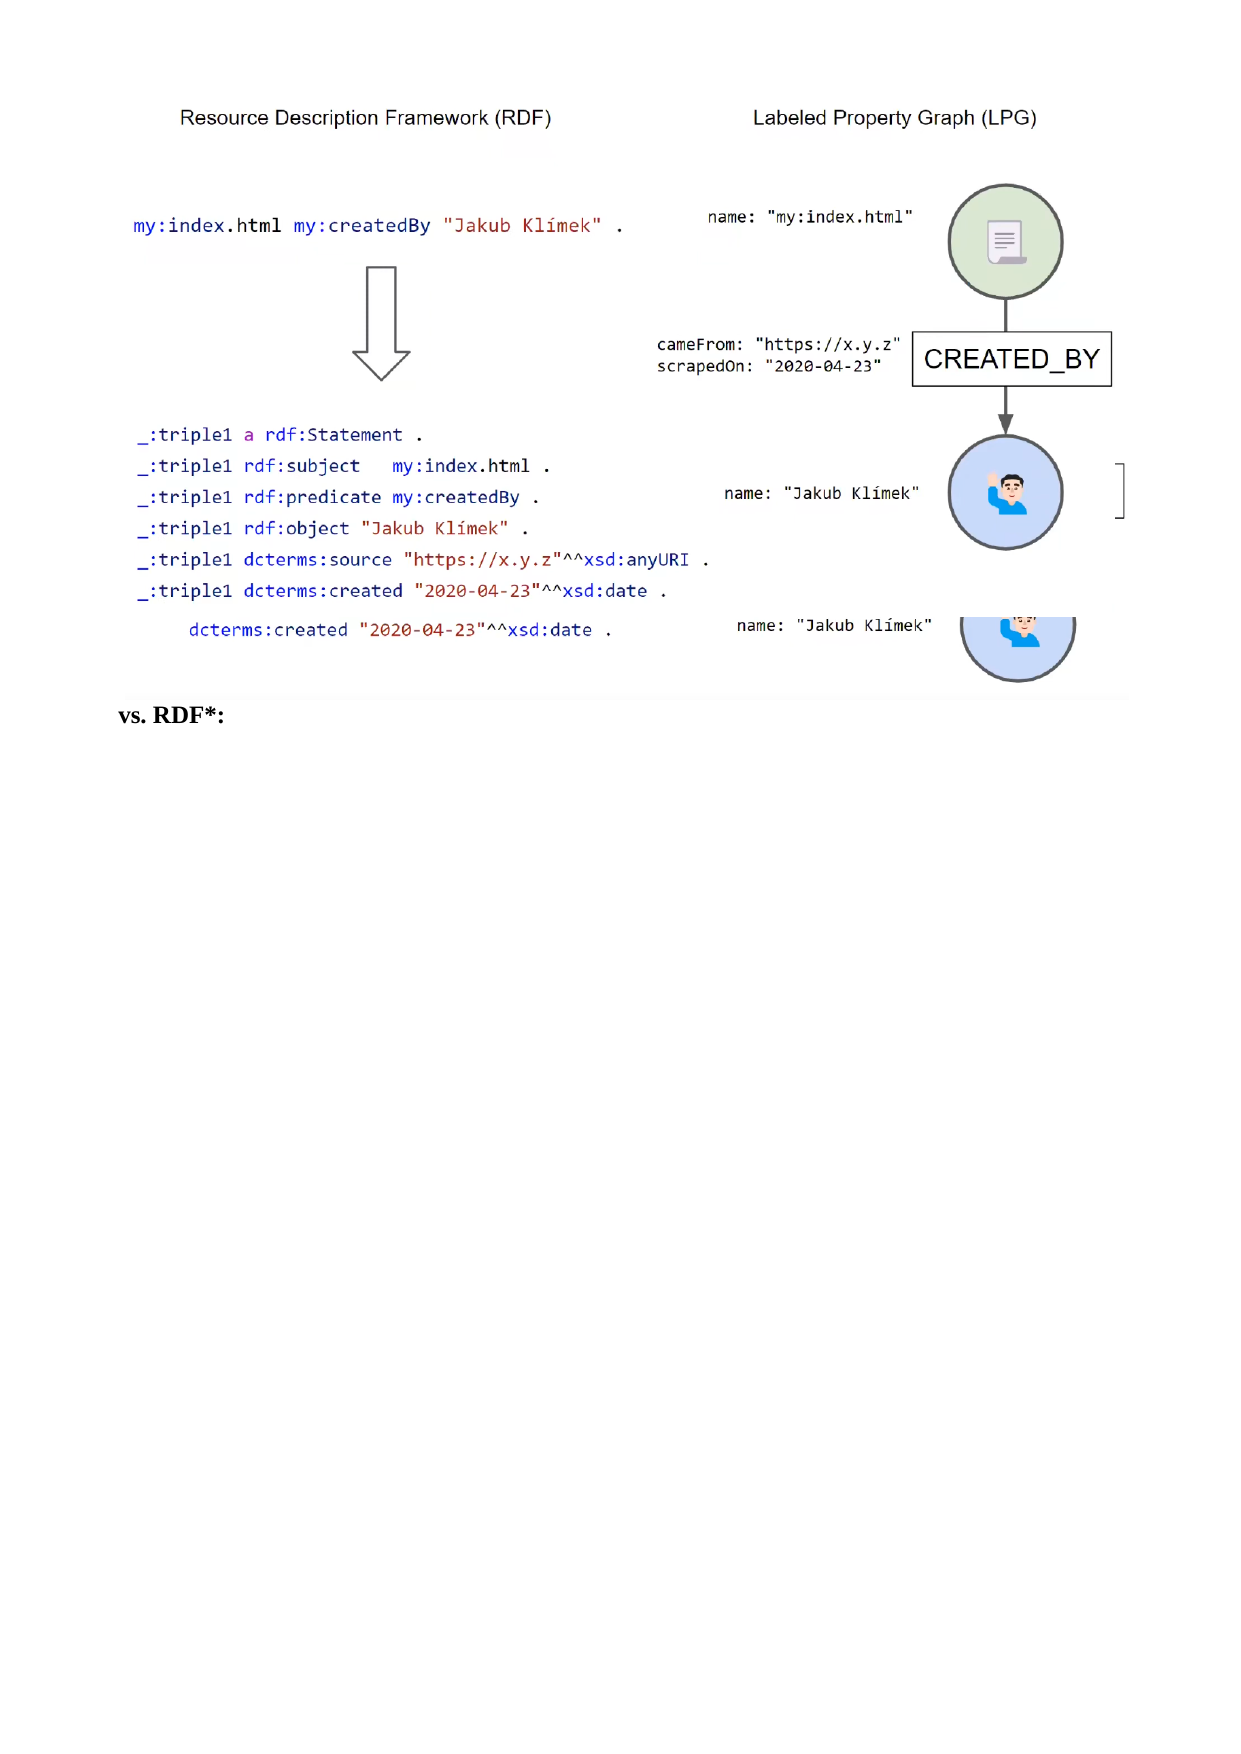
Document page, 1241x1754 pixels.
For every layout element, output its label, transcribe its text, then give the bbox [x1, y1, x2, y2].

picture [111, 71, 1130, 700]
text vs. RDF*: [118, 617, 1122, 728]
text [1115, 147, 1122, 205]
